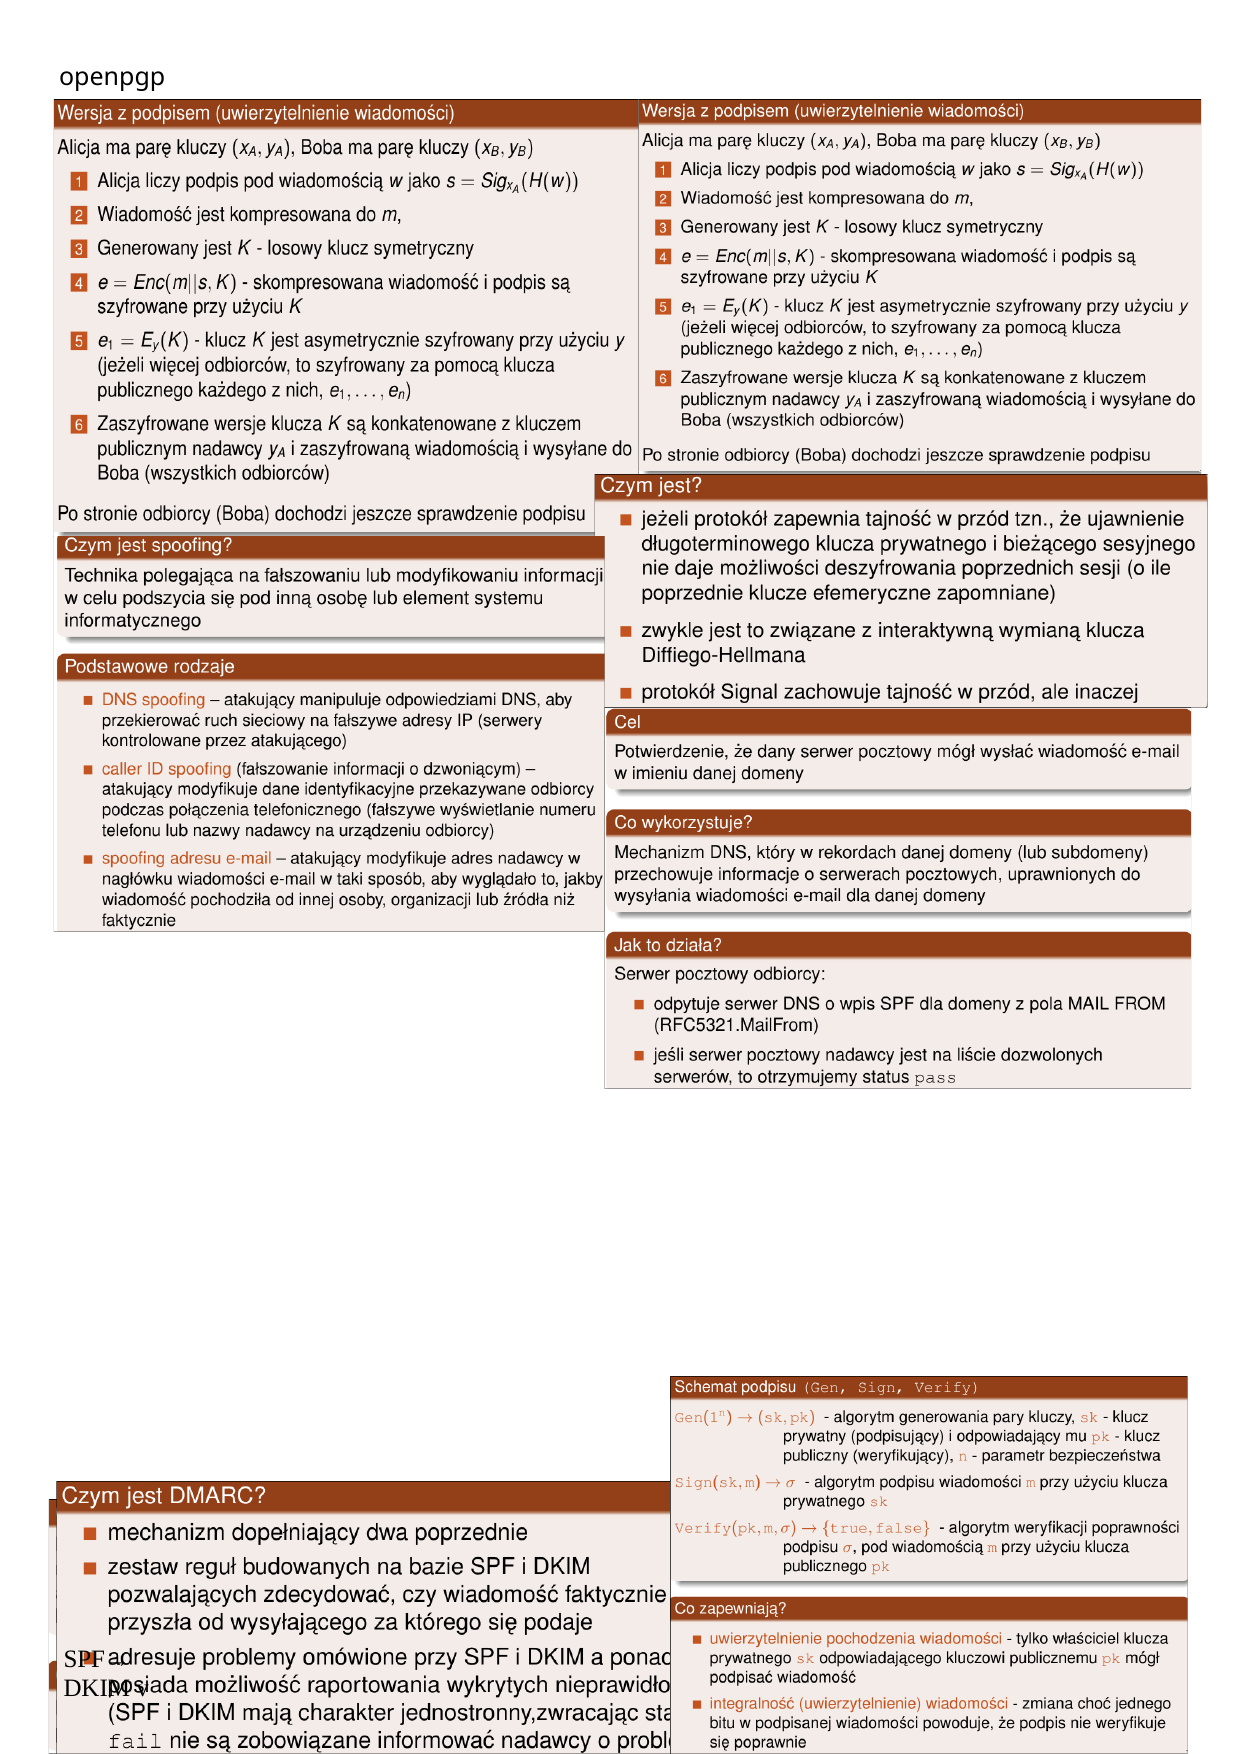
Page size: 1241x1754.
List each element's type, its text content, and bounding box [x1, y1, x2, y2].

text openpgp [59, 59, 1211, 93]
picture [53, 99, 1208, 1089]
picture [48, 1376, 1188, 1754]
